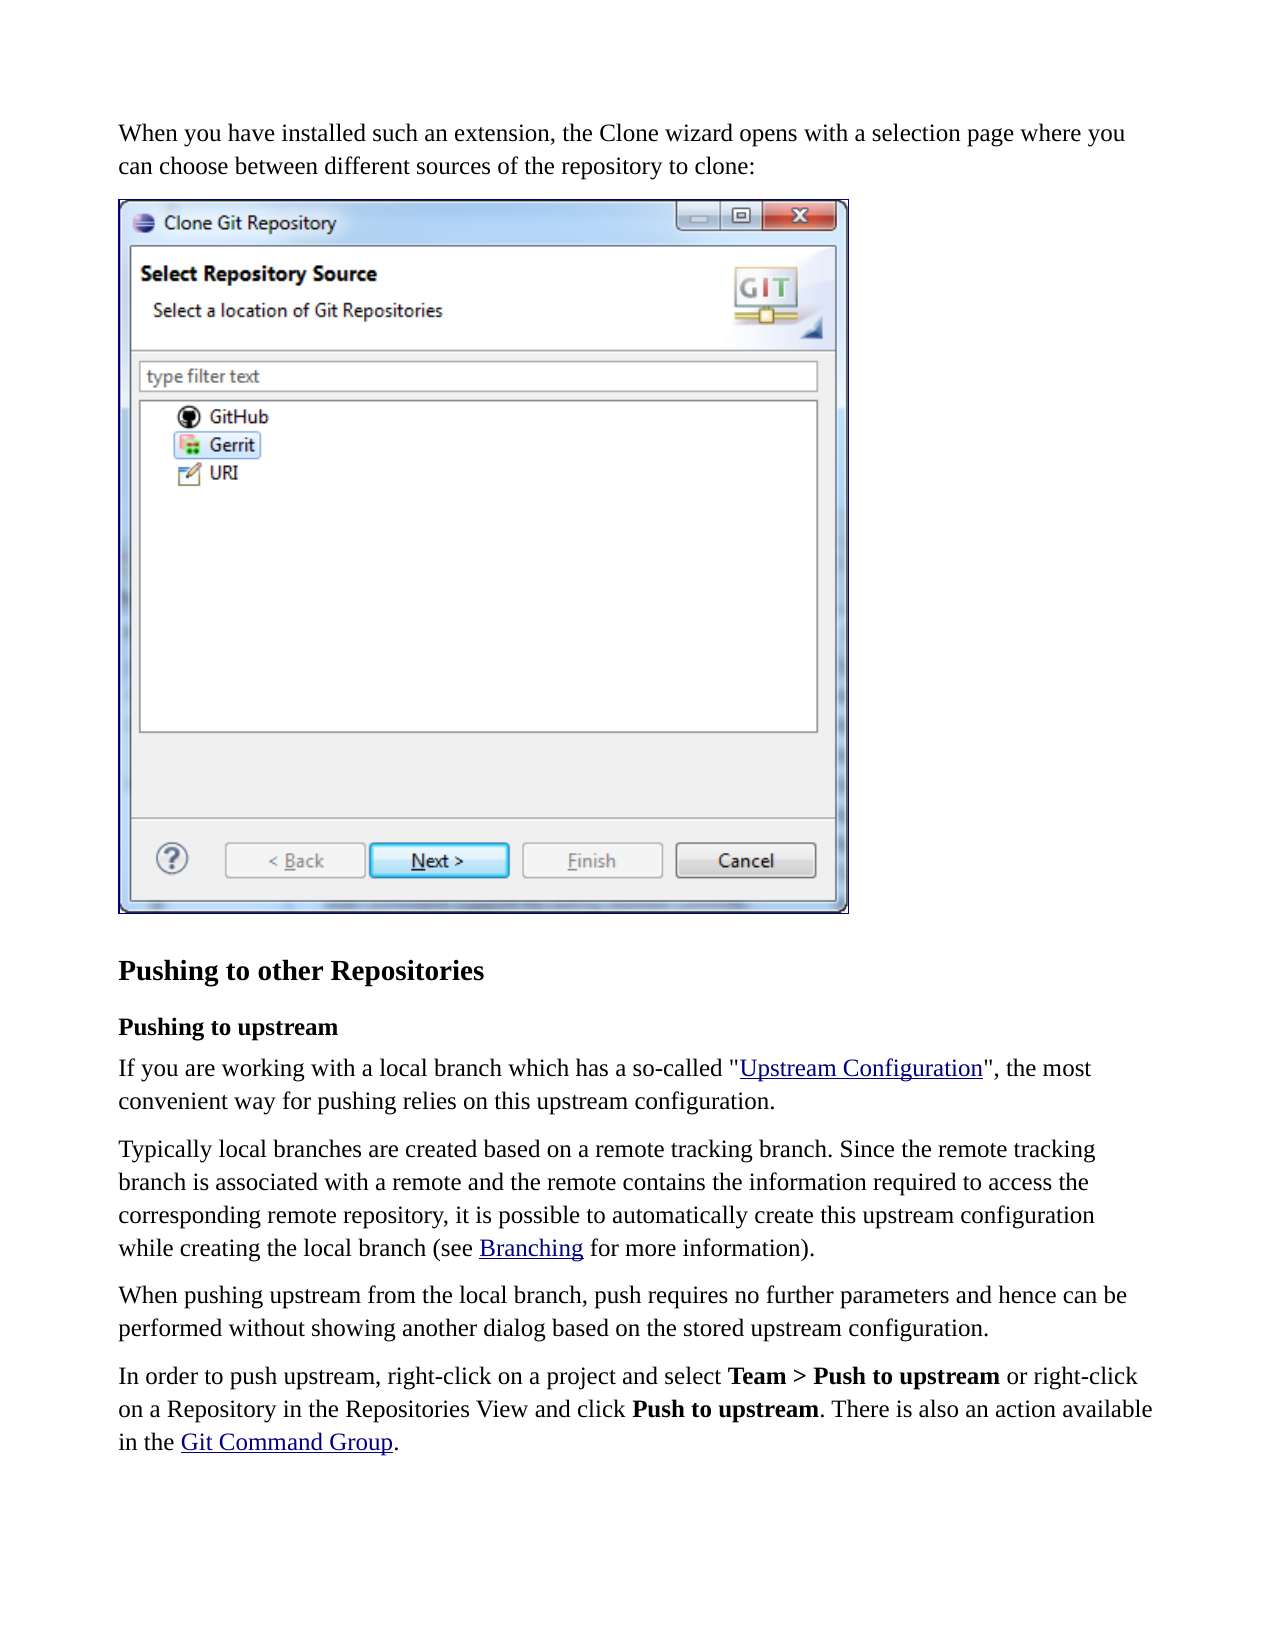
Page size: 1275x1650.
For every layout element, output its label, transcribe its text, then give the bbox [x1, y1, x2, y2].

text When you have installed such an extension, the Clone wizard opens with a selection page where you can choose between different sources of the repository to clone: [118, 118, 1157, 180]
text If you are working with a local branch which has a so-called "Upstream Configuration", the most convenient way for pushing relies on this upstream configuration. [118, 1053, 1157, 1115]
subtitle Pushing to other Repositories [118, 953, 1157, 987]
text Typically local branches are created based on a remote tracking branch. Since the remote tracking branch is associated with a remote and the remote contains the information required to access the corresponding remote repository, it is possible to automatically create this upstream configuration while creating the local branch (see Branching for more information). [118, 1134, 1157, 1261]
subtitle Pushing to upstream [118, 1012, 1157, 1041]
text When pushing upstream from the local branch, push requires no further parameters and hence can be performed without showing another dialog based on the stored upstream configuration. [118, 1280, 1157, 1342]
picture [120, 200, 848, 913]
text In order to push upstream, right-click on a project and select Team > Push to upstream or right-click on a Repository in the Repositories View and click Push to upstream. There is also an action available in the Git Command Group. [118, 1361, 1157, 1456]
